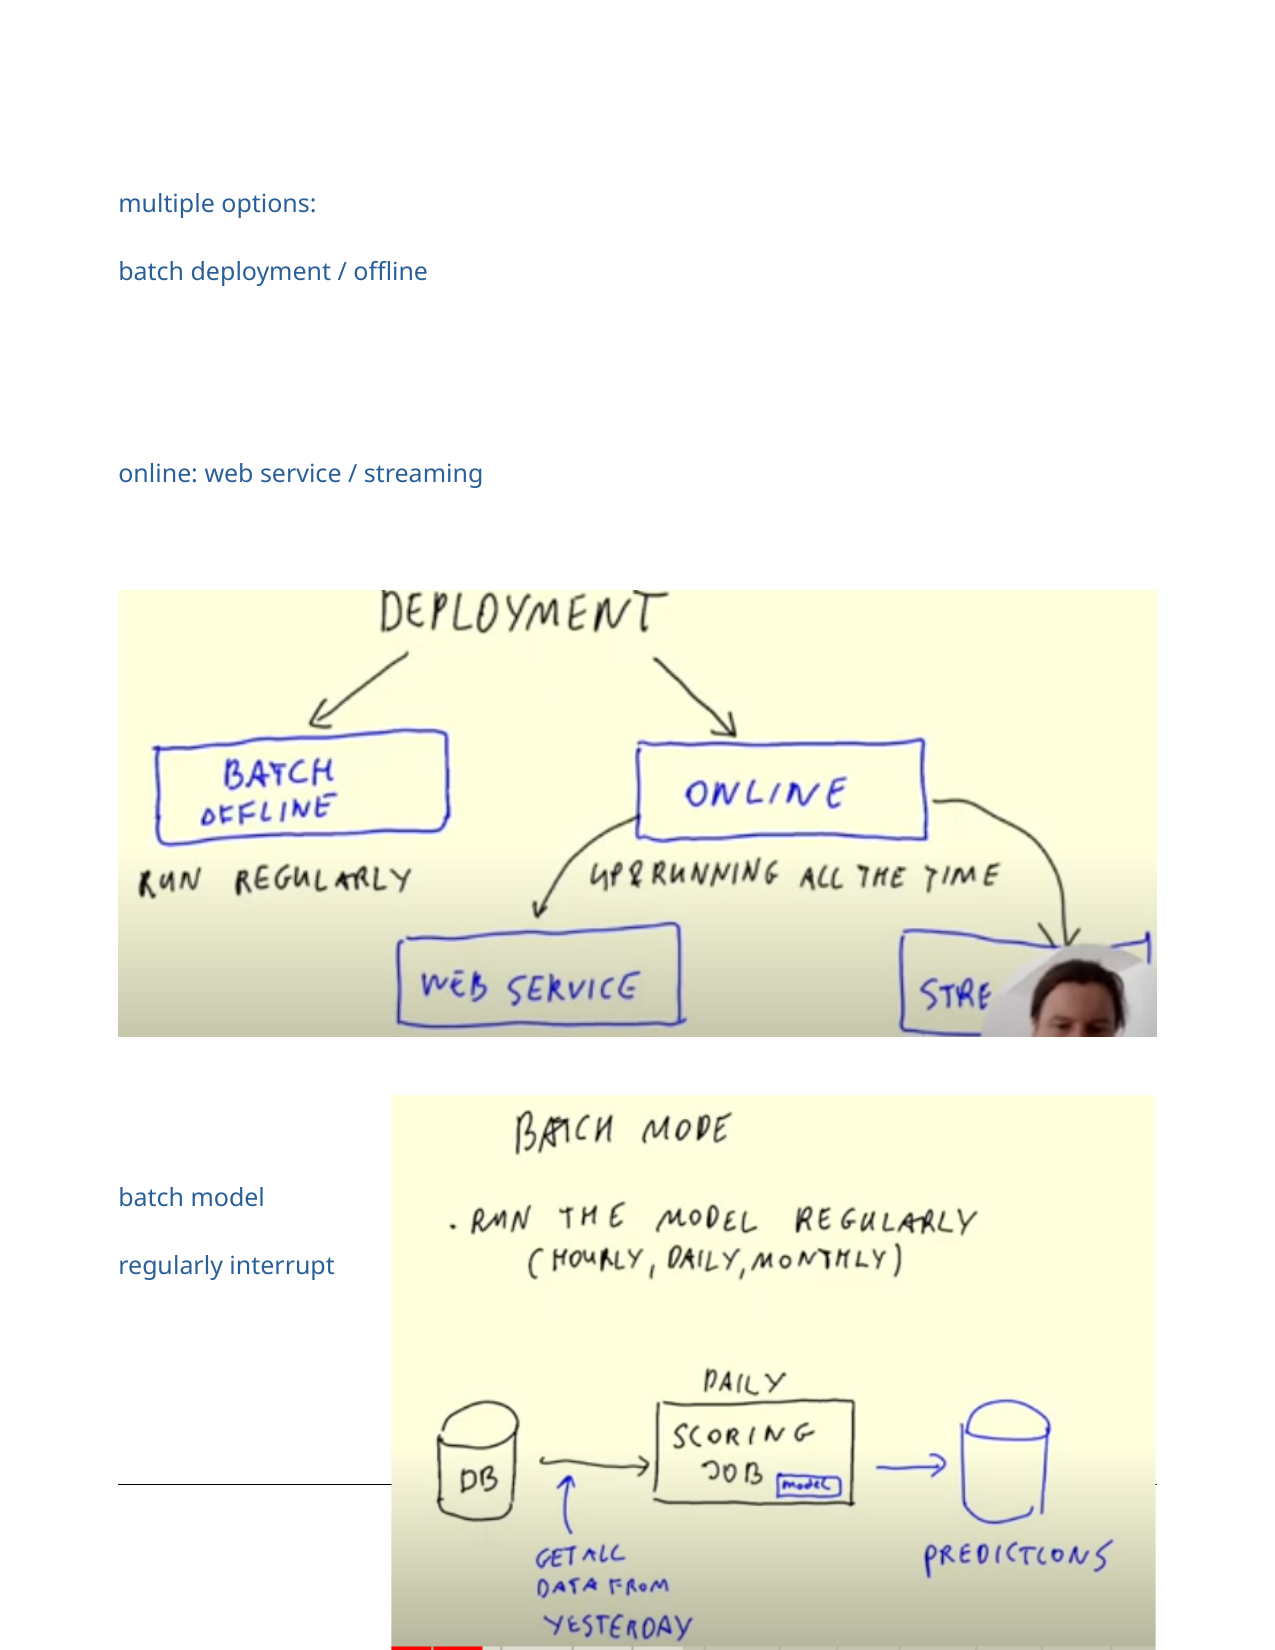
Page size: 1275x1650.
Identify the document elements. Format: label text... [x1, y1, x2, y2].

text regularly interrupt [118, 1247, 391, 1282]
text online: web service / streaming [118, 456, 1157, 490]
text multiple options: [118, 186, 1157, 220]
text batch model [118, 1180, 391, 1214]
picture [118, 590, 1157, 1037]
picture [391, 1095, 1156, 1650]
text batch deployment / offline [118, 253, 1157, 287]
